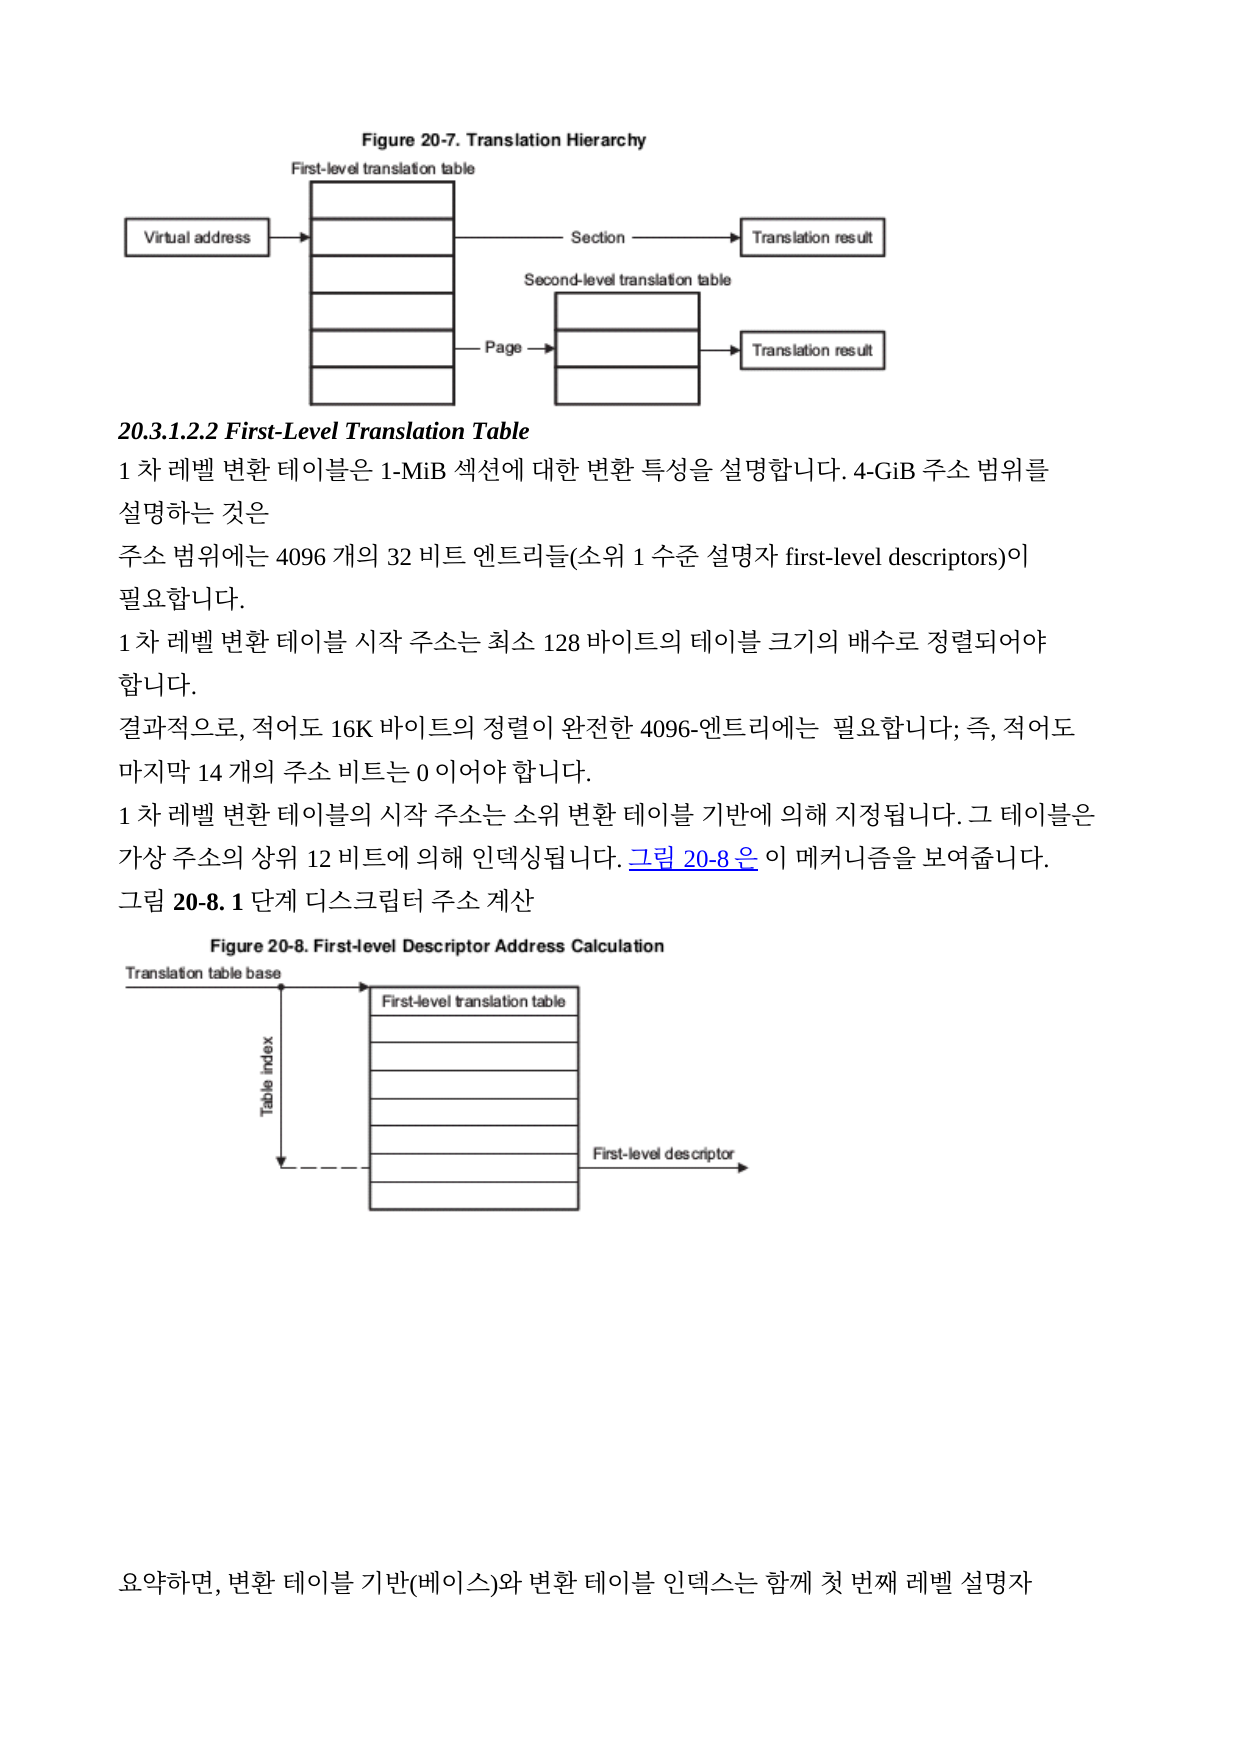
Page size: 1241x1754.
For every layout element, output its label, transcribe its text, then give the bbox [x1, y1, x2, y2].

text 결과적으로, 적어도 16K 바이트의 정렬이 완전한 4096-엔트리에는 필요합니다; 즉, 적어도 마지막 14 개의 주소 비트는 0이어야 합니다. [118, 709, 1122, 788]
text 요약하면, 변환 테이블 기반(베이스)와 변환 테이블 인덱스는 함께 첫 번째 레벨 설명자 [118, 1564, 1122, 1600]
text 그림 20-8. 1 단계 디스크립터 주소 계산 [118, 882, 1122, 917]
text 1 차 레벨 변환 테이블은 1-MiB 섹션에 대한 변환 특성을 설명합니다. 4-GiB 주소 범위를 설명하는 것은 [118, 450, 1122, 529]
text 1차 레벨 변환 테이블 시작 주소는 최소 128 바이트의 테이블 크기의 배수로 정렬되어야 합니다. [118, 623, 1122, 702]
text 20.3.1.2.2 First-Level Translation Table [118, 416, 1122, 444]
text 주소 범위에는 4096 개의 32 비트 엔트리들(소위 1 수준 설명자 first-level descriptors)이 필요합니다. [118, 537, 1122, 616]
text 1 차 레벨 변환 테이블의 시작 주소는 소위 변환 테이블 기반에 의해 지정됩니다. 그 테이블은 가상 주소의 상위 12 비트에 의해 인덱싱됩니다. 그림 20-8은 이 메커니즘을 보여줍니다. [118, 795, 1122, 874]
